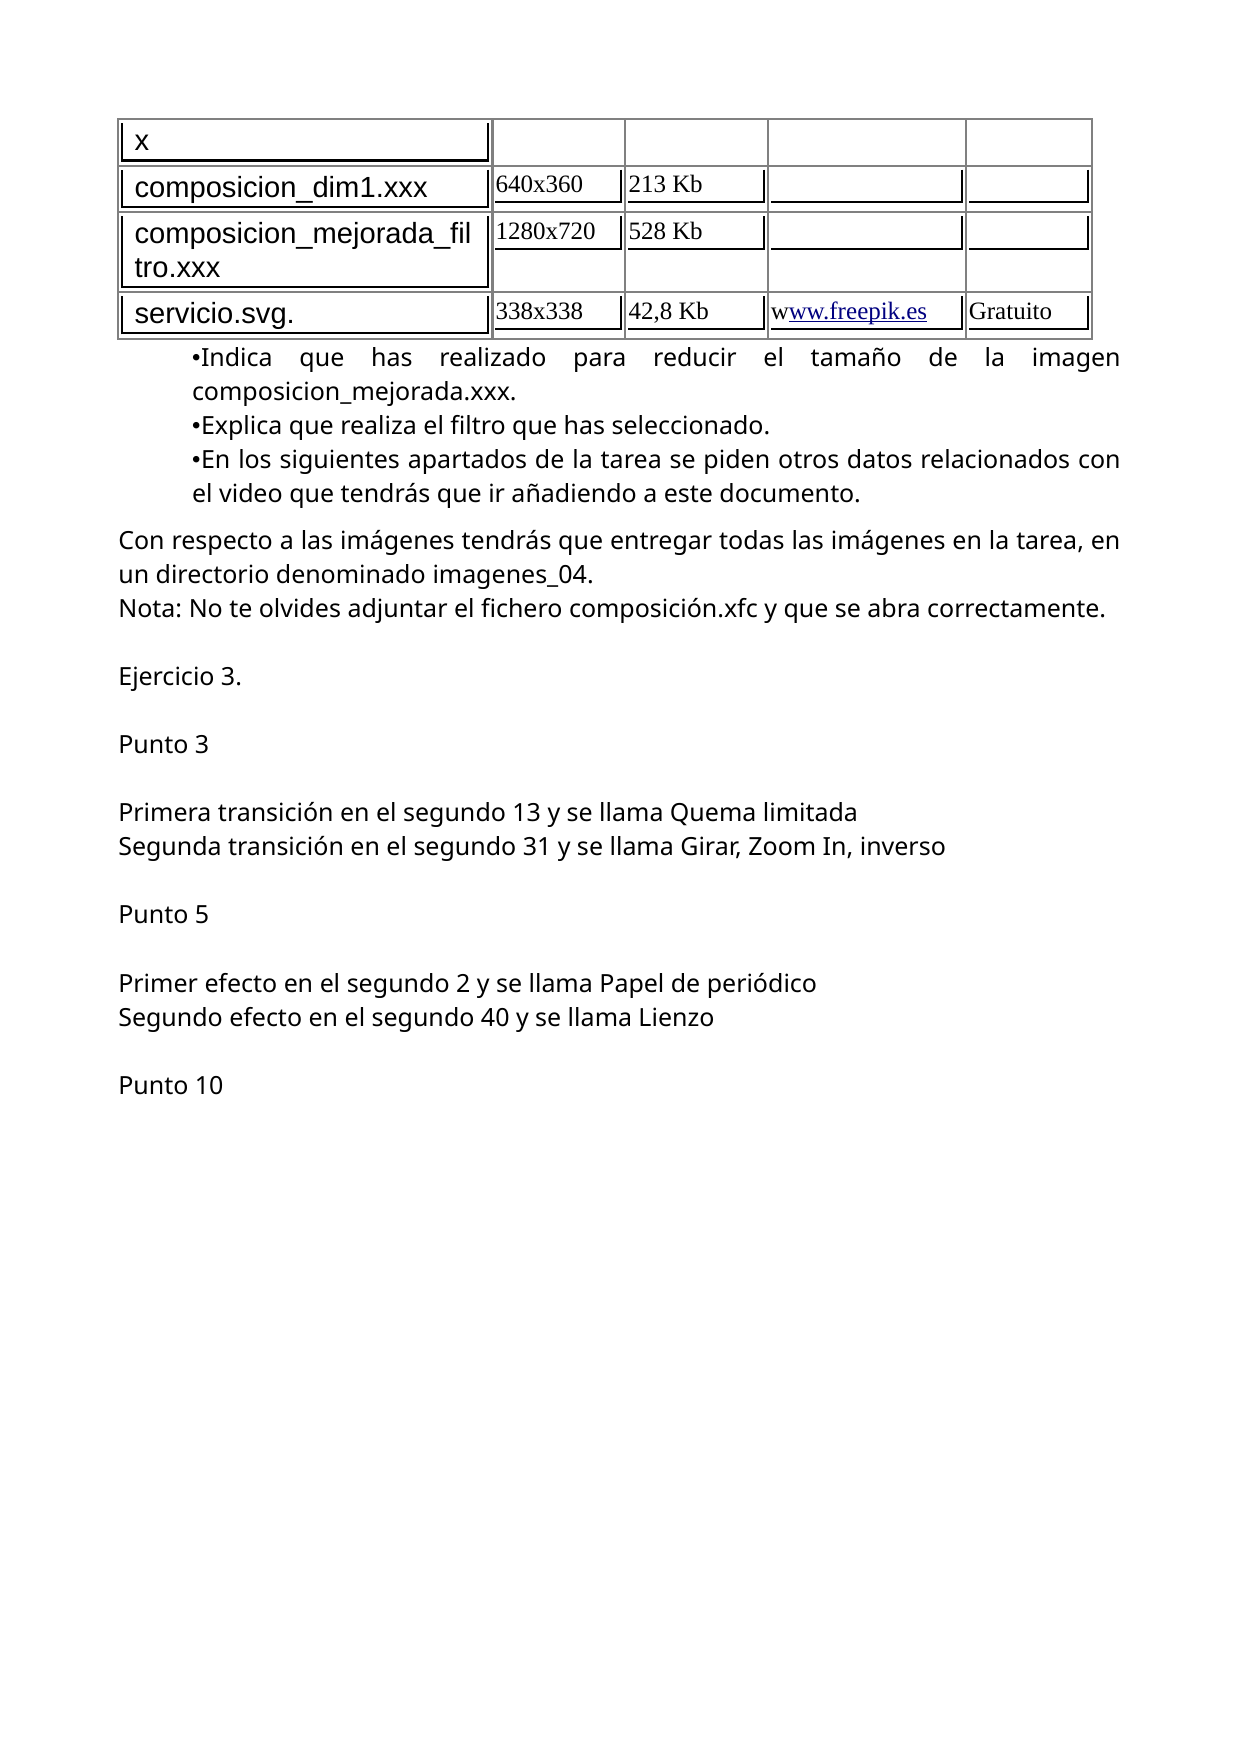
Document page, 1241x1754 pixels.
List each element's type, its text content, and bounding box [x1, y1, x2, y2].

list Explica que realiza el filtro que has seleccionado. [118, 408, 1122, 442]
table_cell Gratuito [967, 293, 1091, 337]
text Segundo efecto en el segundo 40 y se llama Lienzo [118, 999, 1122, 1033]
table_cell 1280x720 [494, 213, 624, 291]
table_cell [626, 120, 767, 164]
text Segunda transición en el segundo 31 y se llama Girar, Zoom In, inverso [118, 829, 1122, 863]
text Punto 5 [118, 897, 1122, 931]
text Nota: No te olvides adjuntar el fichero composición.xfc y que se abra correctamente. [118, 591, 1122, 624]
text Primera transición en el segundo 13 y se llama Quema limitada [118, 795, 1122, 829]
table_cell [967, 120, 1091, 164]
table_cell [769, 167, 965, 211]
table_cell servicio.svg. [119, 293, 491, 337]
text Con respecto a las imágenes tendrás que entregar todas las imágenes en la tarea, en un directorio denominado imagenes_04. [118, 522, 1122, 591]
list Indica que has realizado para reducir el tamaño de la imagen composicion_mejorada.xxx. [118, 339, 1122, 408]
table_cell [967, 167, 1091, 211]
table_cell www.freepik.es [769, 293, 965, 337]
table_cell x [119, 120, 491, 164]
text Primer efecto en el segundo 2 y se llama Papel de periódico [118, 965, 1122, 999]
table_cell 528 Kb [626, 213, 767, 291]
table_cell 42,8 Kb [626, 293, 767, 337]
table_cell 338x338 [494, 293, 624, 337]
table_cell composicion_mejorada_filtro.xxx [119, 213, 491, 291]
text Punto 3 [118, 727, 1122, 761]
table_cell [494, 120, 624, 164]
text Punto 10 [118, 1067, 1122, 1101]
text Ejercicio 3. [118, 659, 1122, 693]
table_cell [769, 120, 965, 164]
table_cell 213 Kb [626, 167, 767, 211]
table_cell 640x360 [494, 167, 624, 211]
table_cell [769, 213, 965, 291]
table_cell composicion_dim1.xxx [119, 167, 491, 211]
list En los siguientes apartados de la tarea se piden otros datos relacionados con el video que tendrás que ir añadiendo a este documento. [118, 442, 1122, 510]
table_cell [967, 213, 1091, 291]
